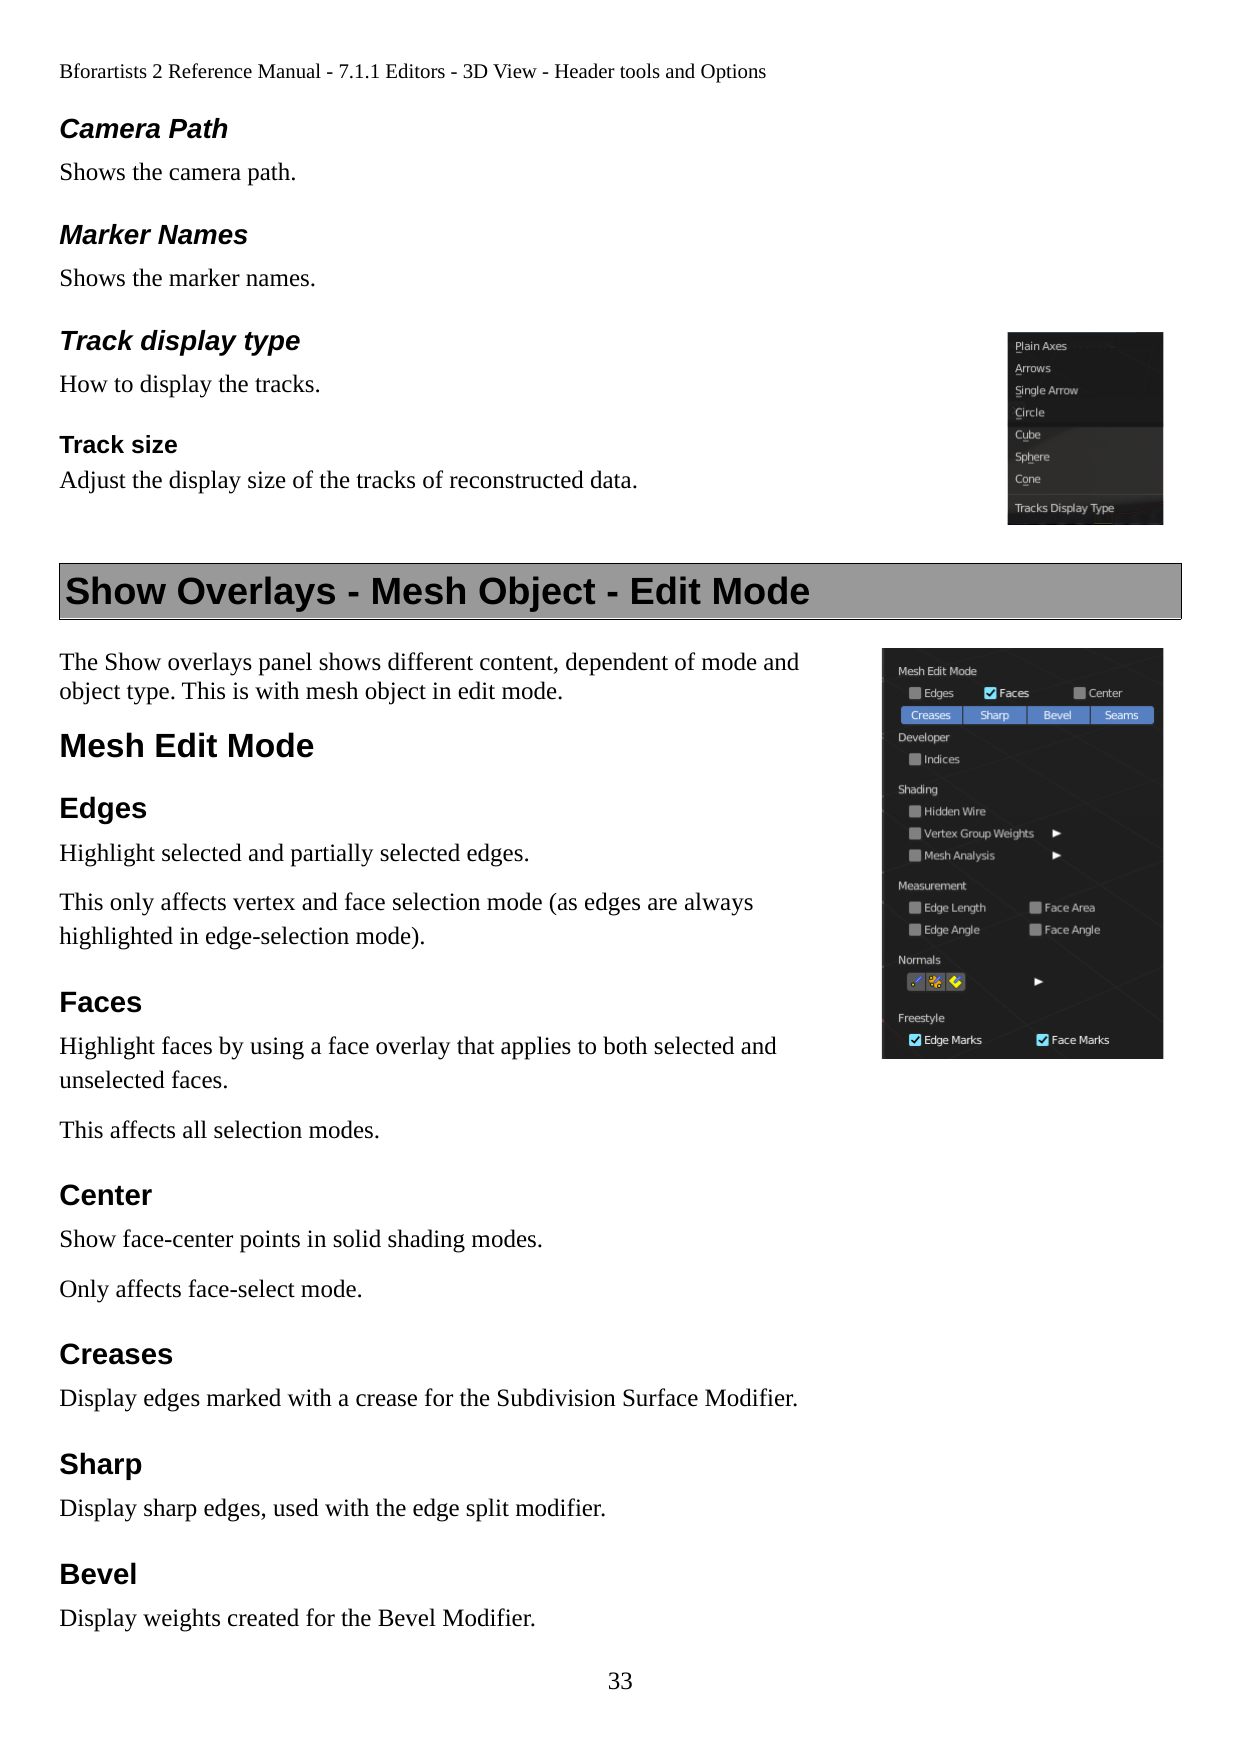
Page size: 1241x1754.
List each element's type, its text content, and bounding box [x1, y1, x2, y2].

text Adjust the display size of the tracks of reconstructed data. [59, 465, 1007, 494]
text Highlight faces by using a face overlay that applies to both selected and unselected faces. [59, 1031, 1181, 1094]
subtitle Track size [59, 430, 1007, 459]
text Highlight selected and partially selected edges. [59, 838, 881, 866]
text This only affects vertex and face selection mode (as edges are always highlighted in edge-selection mode). [59, 887, 881, 950]
table_header Show Overlays - Mesh Object - Edit Mode [60, 564, 1181, 618]
subtitle Sharp [59, 1447, 1181, 1481]
subtitle Edges [59, 791, 881, 825]
subtitle [1164, 791, 1181, 825]
subtitle [1164, 726, 1181, 764]
text Only affects face-select mode. [59, 1274, 1181, 1302]
text Shows the camera path. [59, 157, 1181, 186]
subtitle [1164, 985, 1181, 1019]
text The Show overlays panel shows different content, dependent of mode and object type. This is with mesh object in edit mode. [59, 647, 1181, 705]
subtitle Mesh Edit Mode [59, 726, 881, 764]
subtitle Bevel [59, 1557, 1181, 1591]
subtitle Track display type [59, 324, 1181, 356]
text How to display the tracks. [59, 369, 1007, 398]
picture [1007, 332, 1164, 525]
text Display weights created for the Bevel Modifier. [59, 1603, 1181, 1632]
subtitle Creases [59, 1337, 1181, 1371]
subtitle Faces [59, 985, 881, 1019]
text Shows the marker names. [59, 263, 1181, 292]
subtitle Center [59, 1178, 1181, 1212]
subtitle [1164, 430, 1181, 459]
text Display edges marked with a crease for the Subdivision Surface Modifier. [59, 1383, 1181, 1412]
subtitle Camera Path [59, 113, 1181, 144]
picture [881, 648, 1164, 1059]
subtitle Marker Names [59, 218, 1181, 250]
text Show face-center points in solid shading modes. [59, 1224, 1181, 1253]
text Display sharp edges, used with the edge split modifier. [59, 1493, 1181, 1522]
text This affects all selection modes. [59, 1115, 1181, 1143]
